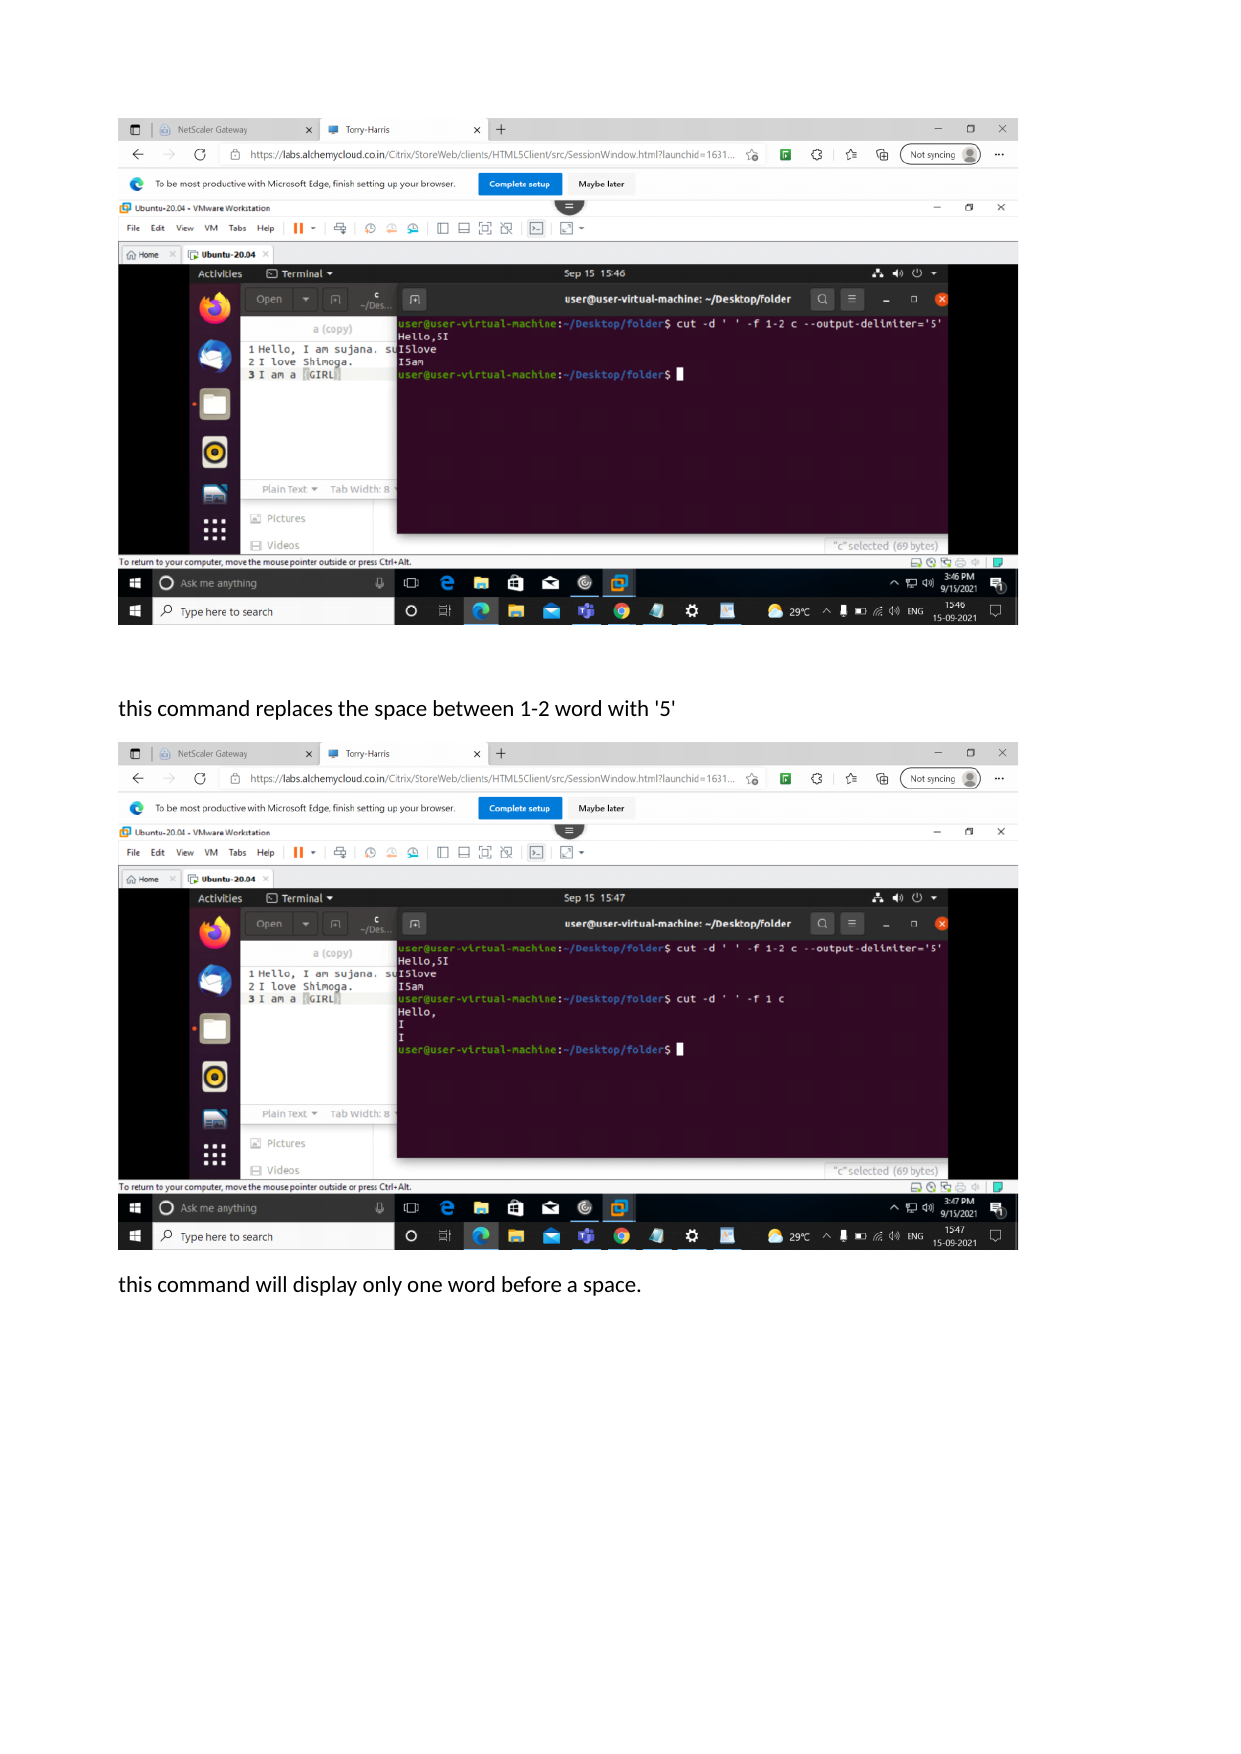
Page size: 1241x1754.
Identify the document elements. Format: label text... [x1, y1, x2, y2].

text this command replaces the space between 1-2 word with '5' [118, 694, 1122, 722]
text this command will display only one word before a space. [118, 1270, 1122, 1298]
